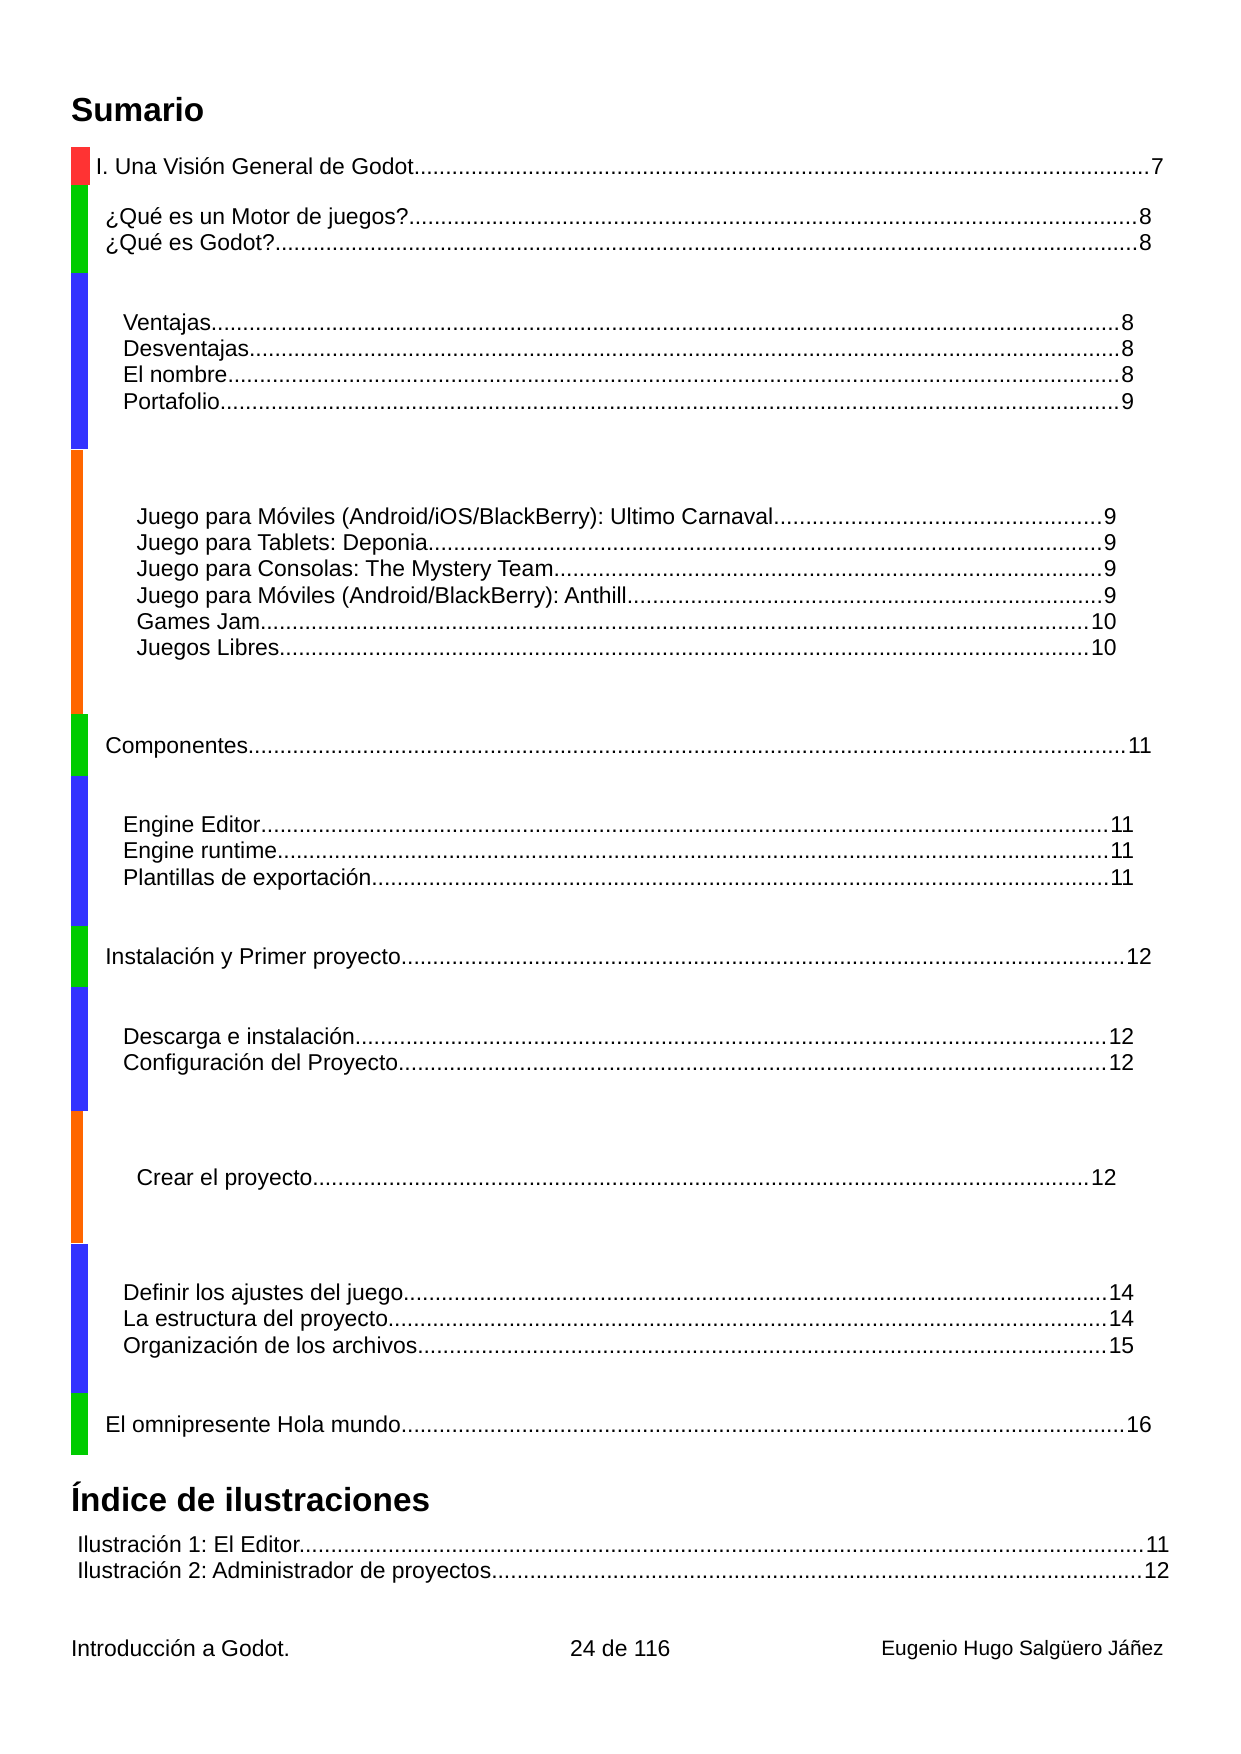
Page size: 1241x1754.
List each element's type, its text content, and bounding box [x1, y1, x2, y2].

text Configuración del Proyecto 12 [88, 1049, 1169, 1111]
text Desventajas 8 [88, 335, 1169, 361]
text Organización de los archivos 15 [88, 1332, 1169, 1393]
text Juego para Móviles (Android/iOS/BlackBerry): Ultimo Carnaval 9 [72, 449, 1169, 529]
text Definir los ajustes del juego 14 [72, 1243, 1169, 1305]
text Portafolio 9 [88, 388, 1169, 449]
text Engine Editor 11 [88, 776, 1169, 837]
text Engine runtime 11 [88, 837, 1169, 864]
text Ilustración 1: El Editor. 11 [71, 1531, 1169, 1557]
text Plantillas de exportación 11 [88, 864, 1169, 926]
text Instalación y Primer proyecto 12 [88, 926, 1169, 987]
text El omnipresente Hola mundo 16 [88, 1393, 1169, 1455]
text Ilustración 2: Administrador de proyectos. 12 [71, 1557, 1169, 1584]
text Juego para Consolas: The Mystery Team 9 [83, 555, 1169, 582]
text Games Jam 10 [83, 608, 1169, 634]
text ¿Qué es Godot? 8 [88, 229, 1169, 273]
text Crear el proyecto 12 [83, 1111, 1169, 1243]
subtitle Índice de ilustraciones [71, 1480, 1169, 1518]
text I. Una Visión General de Godot. 7 [90, 147, 1169, 185]
text El nombre 8 [88, 361, 1169, 388]
text La estructura del proyecto 14 [88, 1305, 1169, 1332]
text Juego para Tablets: Deponia 9 [83, 529, 1169, 555]
text ¿Qué es un Motor de juegos? 8 [88, 185, 1169, 229]
text Descarga e instalación 12 [88, 987, 1169, 1049]
text Componentes 11 [88, 714, 1169, 776]
subtitle Sumario [71, 90, 1169, 128]
text Juegos Libres 10 [83, 634, 1169, 714]
text Ventajas 8 [88, 273, 1169, 335]
text Juego para Móviles (Android/BlackBerry): Anthill 9 [83, 582, 1169, 608]
